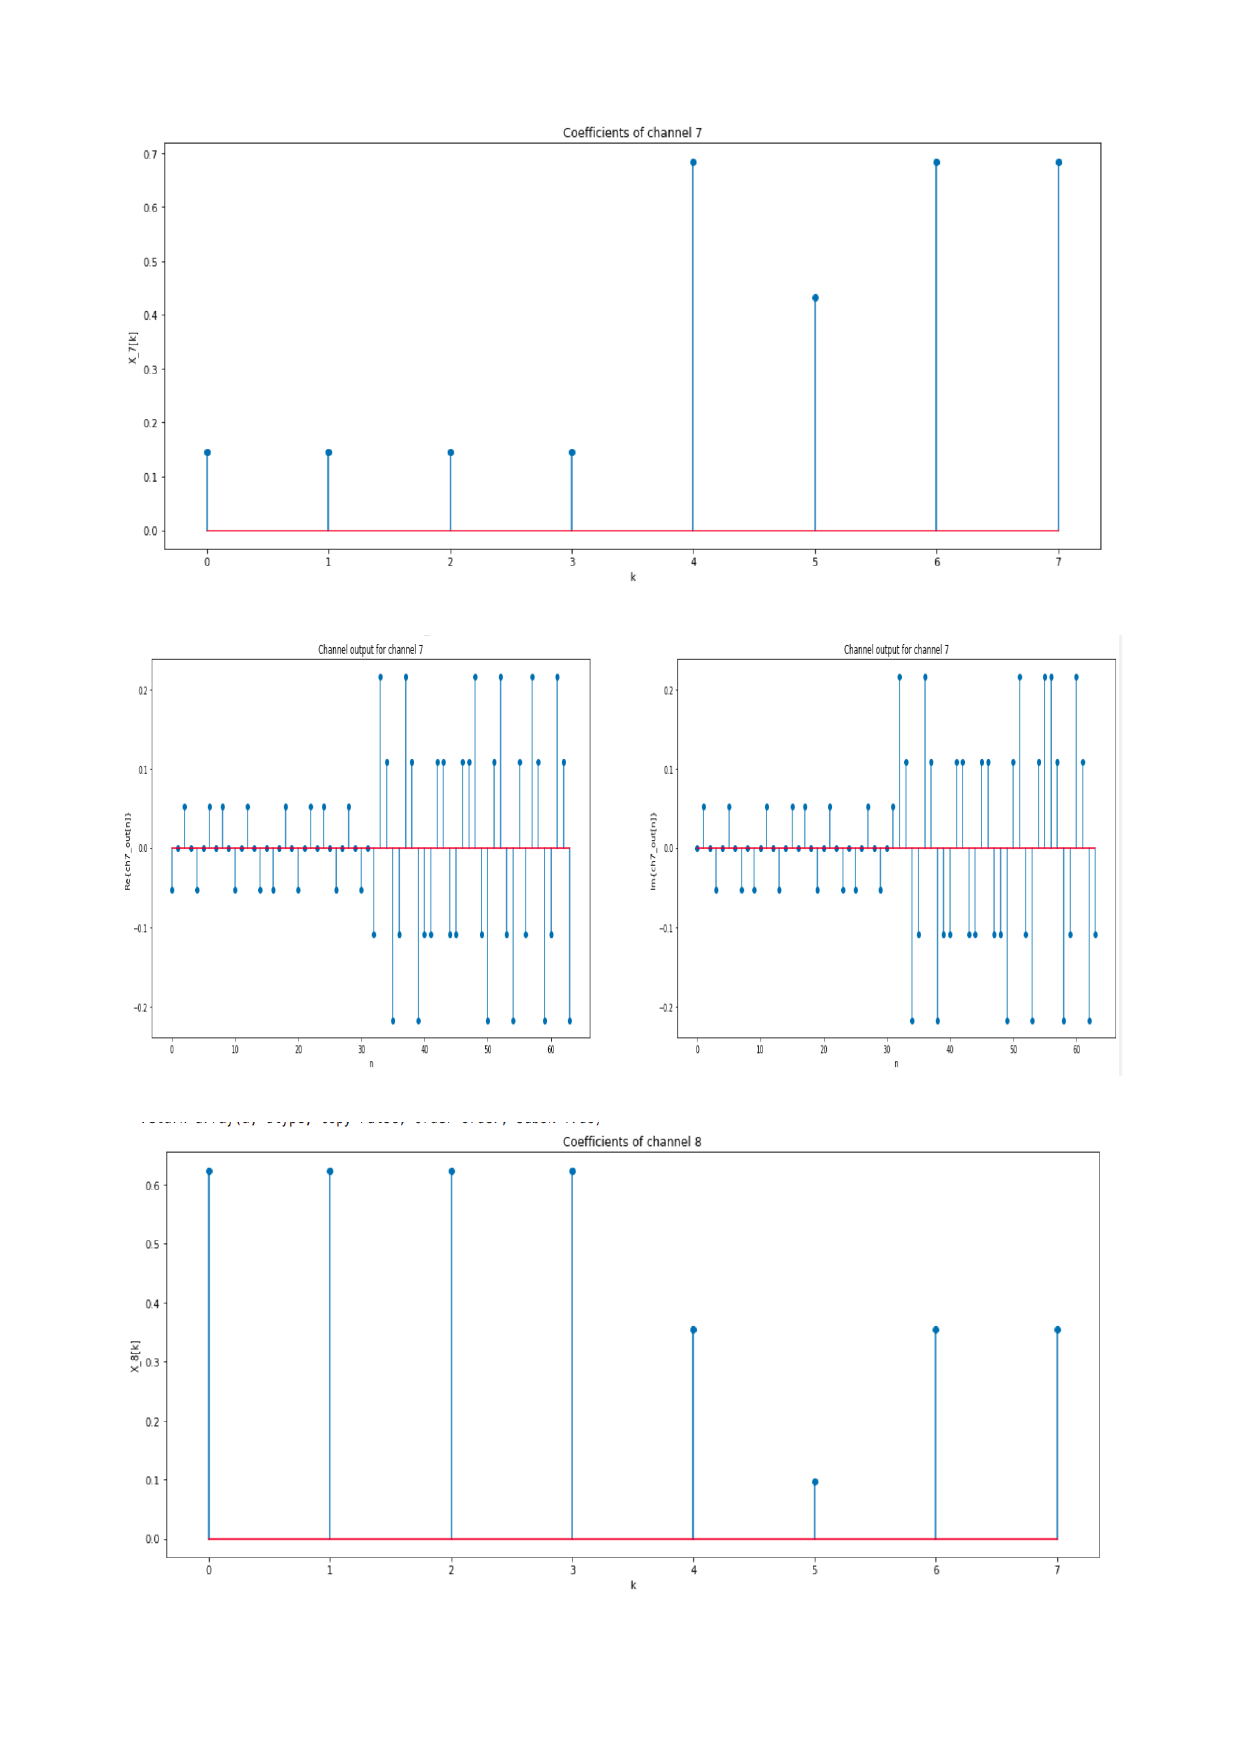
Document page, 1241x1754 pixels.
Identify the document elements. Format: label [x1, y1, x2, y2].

picture [118, 1122, 1123, 1597]
picture [118, 118, 1123, 589]
picture [118, 635, 1123, 1076]
